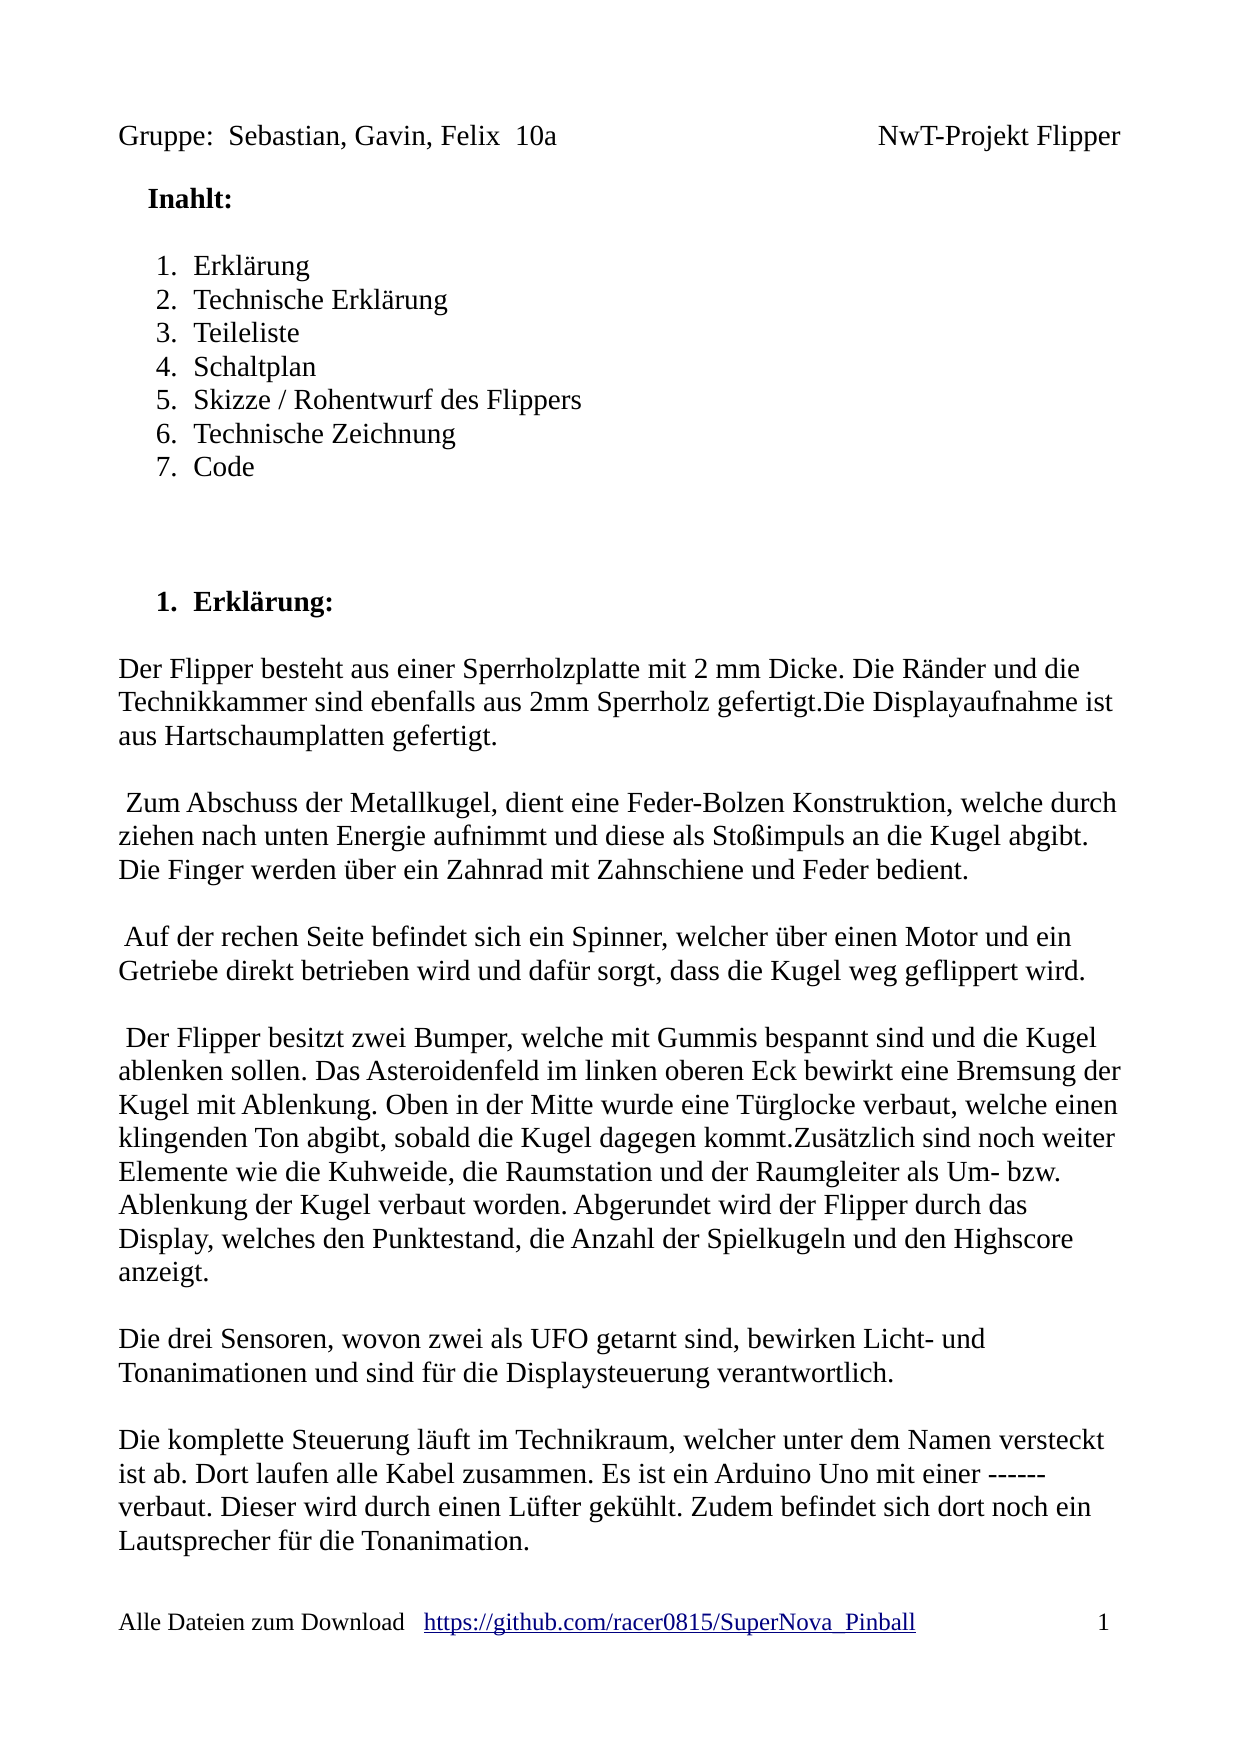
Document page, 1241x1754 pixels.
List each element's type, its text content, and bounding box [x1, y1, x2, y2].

text Die drei Sensoren, wovon zwei als UFO getarnt sind, bewirken Licht- und Tonanimationen und sind für die Displaysteuerung verantwortlich. [118, 1322, 1122, 1389]
list Schaltplan [156, 349, 1122, 382]
text Der Flipper besitzt zwei Bumper, welche mit Gummis bespannt sind und die Kugel ablenken sollen. Das Asteroidenfeld im linken oberen Eck bewirkt eine Bremsung der Kugel mit Ablenkung. Oben in der Mitte wurde eine Türglocke verbaut, welche einen klingenden Ton abgibt, sobald die Kugel dagegen kommt.Zusätzlich sind noch weiter Elemente wie die Kuhweide, die Raumstation und der Raumgleiter als Um- bzw. Ablenkung der Kugel verbaut worden. Abgerundet wird der Flipper durch das Display, welches den Punktestand, die Anzahl der Spielkugeln und den Highscore anzeigt. [118, 1020, 1122, 1288]
text Zum Abschuss der Metallkugel, dient eine Feder-Bolzen Konstruktion, welche durch ziehen nach unten Energie aufnimmt und diese als Stoßimpuls an die Kugel abgibt. Die Finger werden über ein Zahnrad mit Zahnschiene und Feder bedient. [118, 785, 1122, 886]
list Code [156, 449, 1122, 483]
list Teileliste [156, 315, 1122, 349]
list Technische Zeichnung [156, 416, 1122, 449]
text Auf der rechen Seite befindet sich ein Spinner, welcher über einen Motor und ein Getriebe direkt betrieben wird und dafür sorgt, dass die Kugel weg geflippert wird. [118, 919, 1122, 986]
text Inahlt: [118, 181, 1122, 215]
list Erklärung: [156, 584, 1122, 617]
list Skizze / Rohentwurf des Flippers [156, 382, 1122, 416]
text Der Flipper besteht aus einer Sperrholzplatte mit 2 mm Dicke. Die Ränder und die Technikkammer sind ebenfalls aus 2mm Sperrholz gefertigt.Die Displayaufnahme ist aus Hartschaumplatten gefertigt. [118, 651, 1122, 751]
list Erklärung [156, 248, 1122, 282]
text Die komplette Steuerung läuft im Technikraum, welcher unter dem Namen versteckt ist ab. Dort laufen alle Kabel zusammen. Es ist ein Arduino Uno mit einer ------ verbaut. Dieser wird durch einen Lüfter gekühlt. Zudem befindet sich dort noch ein Lautsprecher für die Tonanimation. [118, 1422, 1122, 1556]
list Technische Erklärung [156, 282, 1122, 315]
